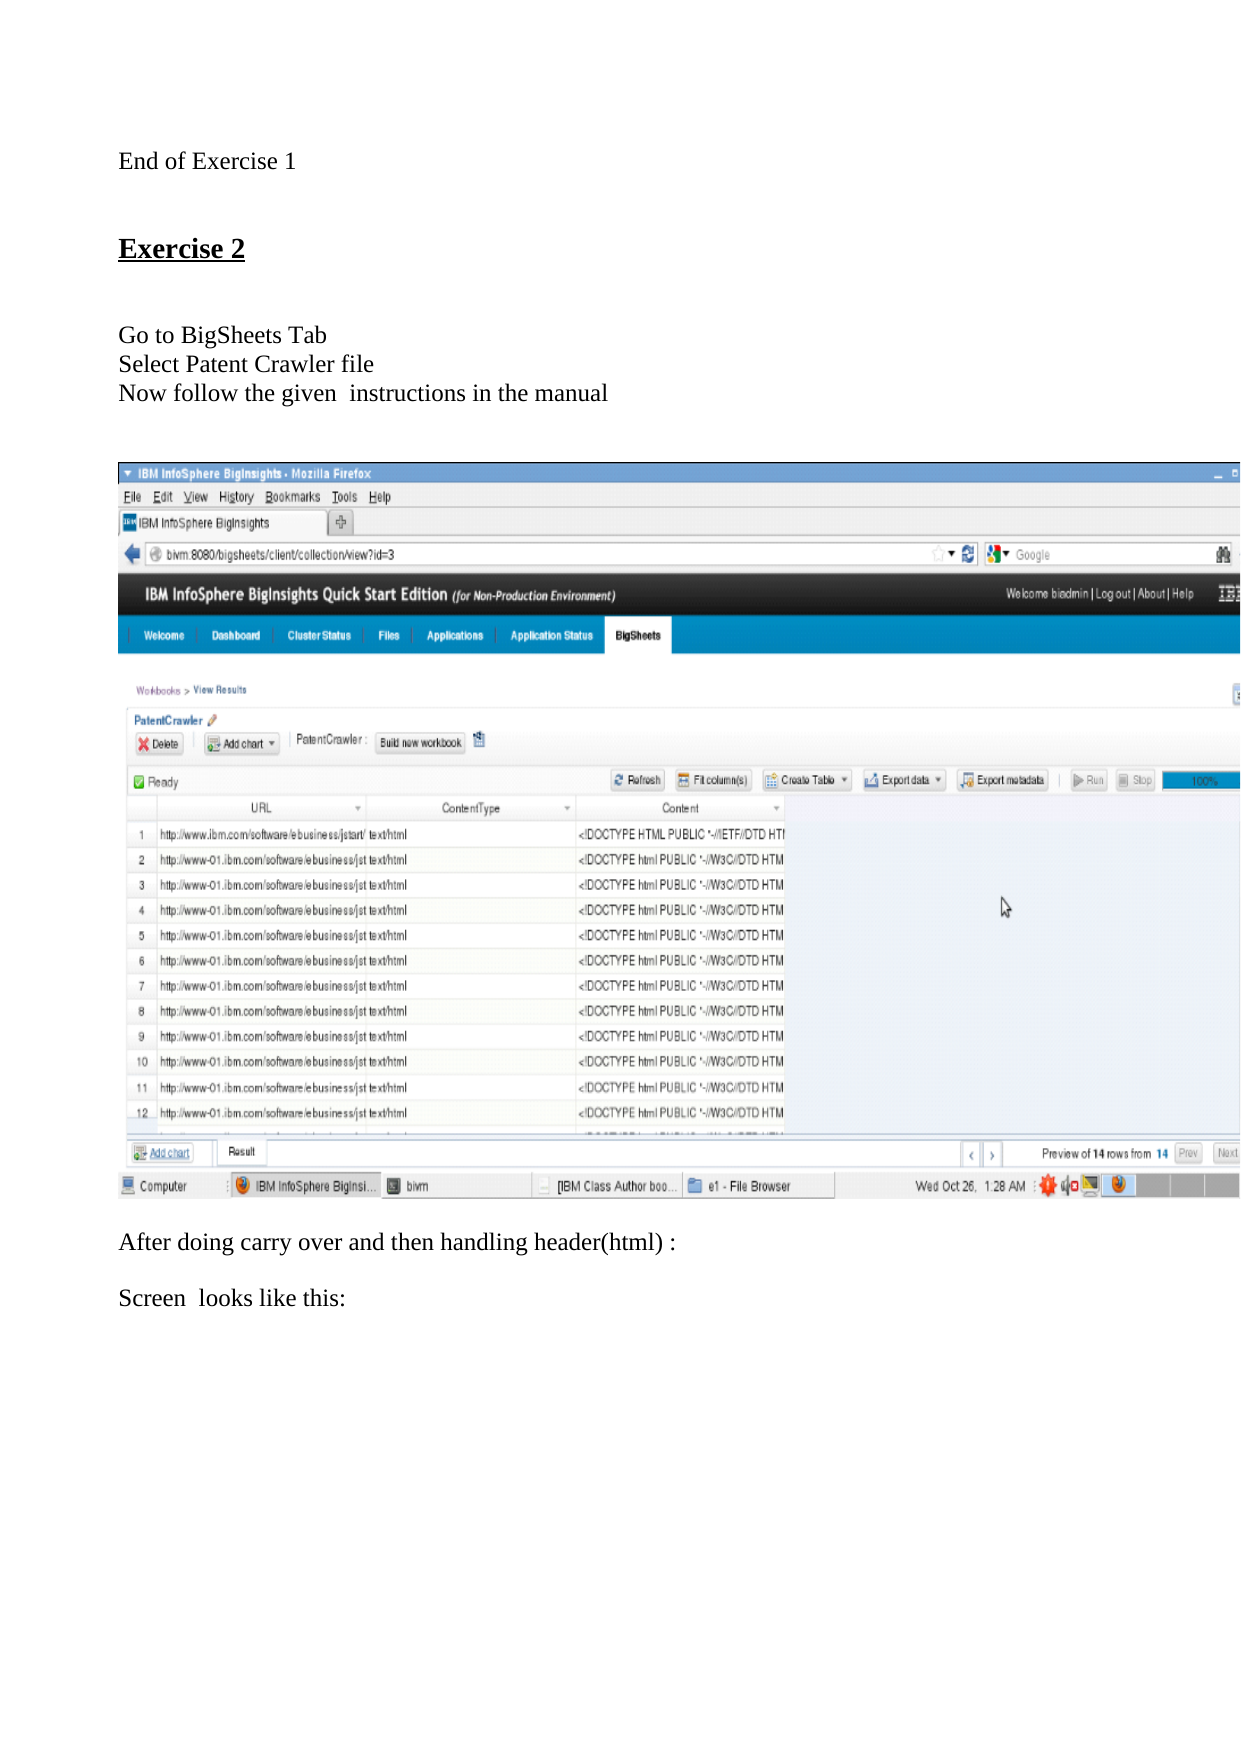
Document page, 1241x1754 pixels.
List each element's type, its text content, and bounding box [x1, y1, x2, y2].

text Now follow the given instructions in the manual [118, 378, 1122, 407]
text Go to BigSheets Tab [118, 321, 1122, 349]
text Select Patent Crawler file [118, 349, 1122, 378]
text Exercise 2 [118, 231, 1122, 264]
text End of Exercise 1 [118, 146, 1122, 175]
text Screen looks like this: [118, 1283, 1122, 1312]
text After doing carry over and then handling header(html) : [118, 1227, 1122, 1256]
